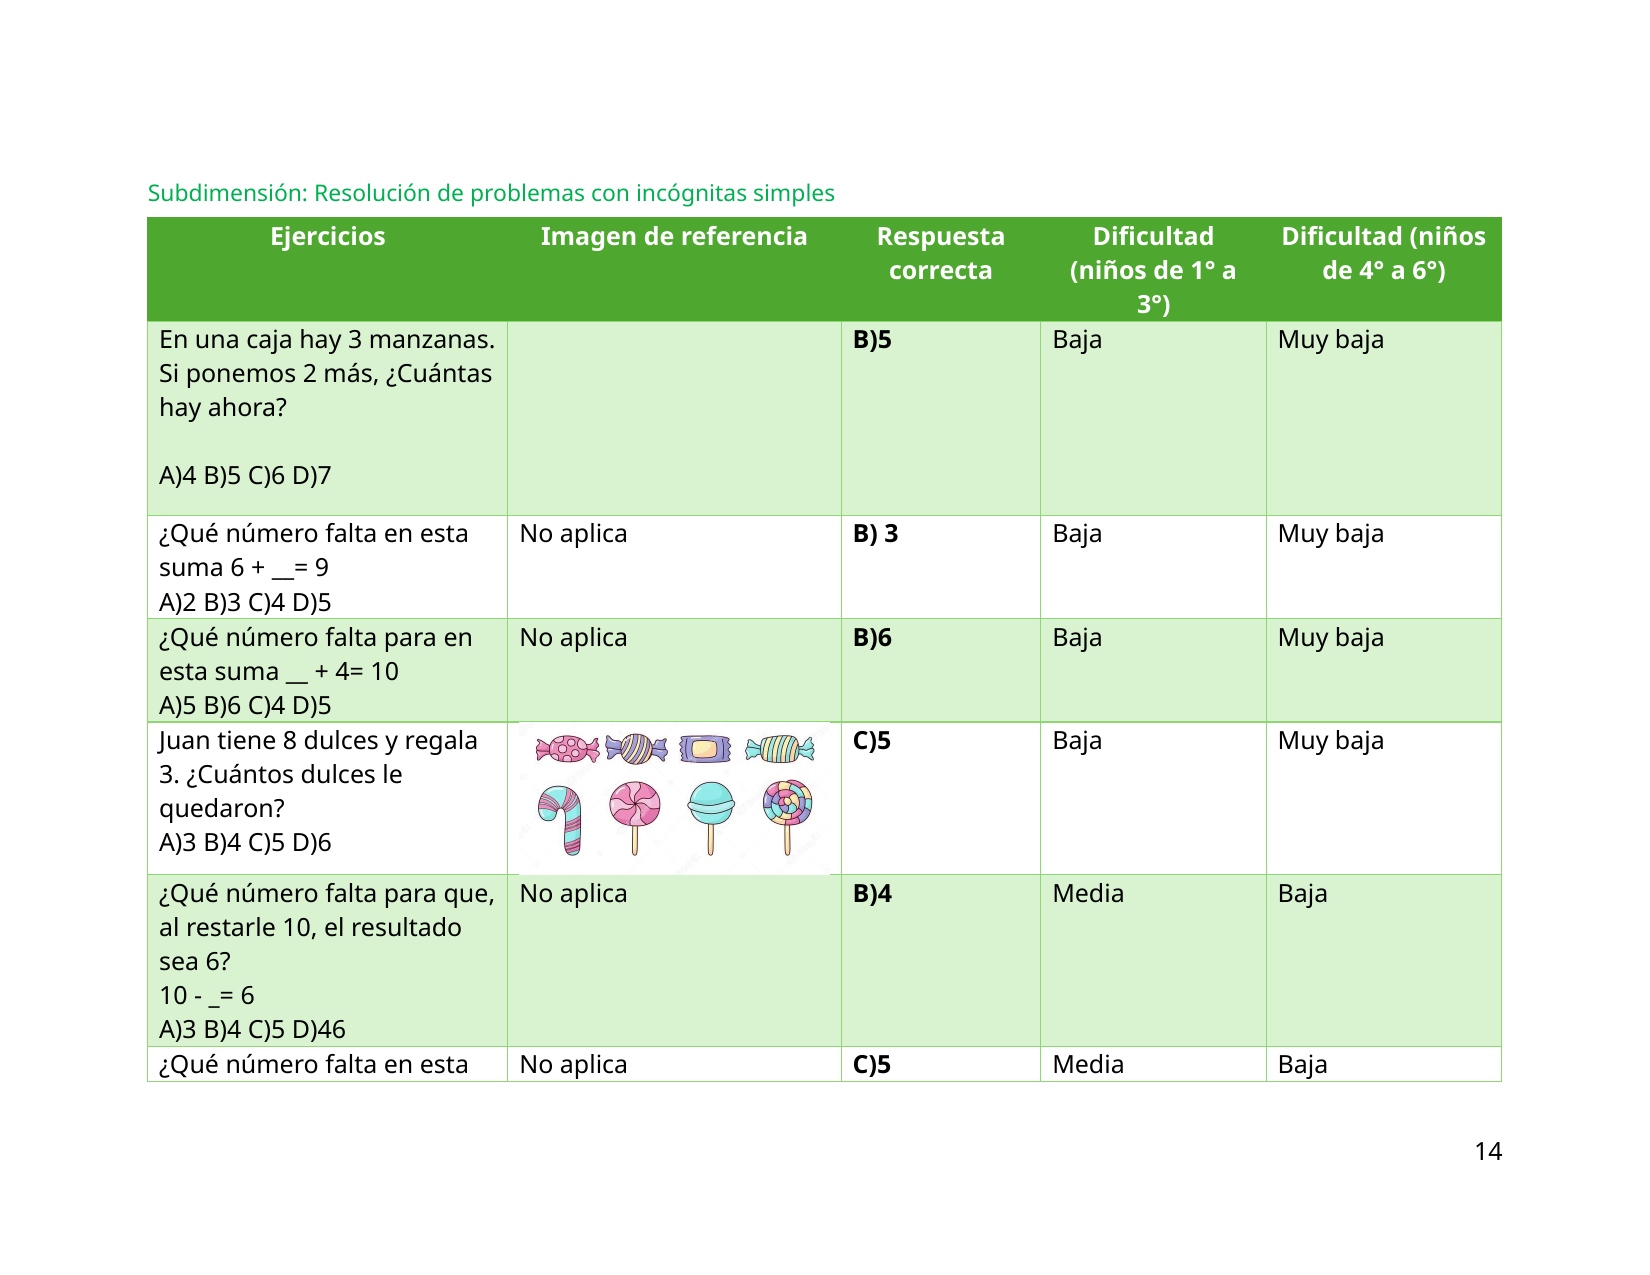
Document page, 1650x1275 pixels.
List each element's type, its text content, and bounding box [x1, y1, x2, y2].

table_cell ¿Qué número falta para en esta suma __ + 4= 10 A)5 B)6 C)4 D)5 [148, 619, 507, 721]
table_cell Baja [1041, 619, 1266, 721]
table_cell Muy baja [1267, 723, 1501, 874]
table_cell C)5 [842, 723, 1040, 874]
table_cell Media [1041, 1047, 1266, 1081]
table_cell B)5 [842, 322, 1040, 515]
table_cell No aplica [508, 1047, 841, 1081]
table_cell Juan tiene 8 dulces y regala 3. ¿Cuántos dulces le quedaron? A)3 B)4 C)5 D)6 [148, 723, 507, 874]
table_cell No aplica [508, 875, 841, 1046]
table_cell Baja [1267, 1047, 1501, 1081]
subtitle Subdimensión: Resolución de problemas con incógnitas simples [148, 177, 1502, 208]
table_cell Muy baja [1267, 619, 1501, 721]
table_cell [508, 322, 841, 515]
picture [519, 722, 830, 875]
table_cell C)5 [842, 1047, 1040, 1081]
table_cell En una caja hay 3 manzanas. Si ponemos 2 más, ¿Cuántas hay ahora? A)4 B)5 C)6 D)7 [148, 322, 507, 515]
table_cell Baja [1041, 322, 1266, 515]
table_header Ejercicios [148, 218, 507, 321]
table_cell [830, 723, 841, 874]
table_header Imagen de referencia [508, 218, 841, 321]
table_cell Baja [1041, 516, 1266, 618]
table_cell B) 3 [842, 516, 1040, 618]
table_cell ¿Qué número falta para que, al restarle 10, el resultado sea 6? 10 - _= 6 A)3 B)4 C)5 D)46 [148, 875, 507, 1046]
table_cell No aplica [508, 619, 841, 721]
table_cell Baja [1267, 875, 1501, 1046]
table_header Dificultad (niños de 1° a 3°) [1041, 218, 1266, 321]
table_header Dificultad (niños de 4° a 6°) [1267, 218, 1501, 321]
table_cell B)6 [842, 619, 1040, 721]
table_cell ¿Qué número falta en esta suma 6 + __= 9 A)2 B)3 C)4 D)5 [148, 516, 507, 618]
table_cell Media [1041, 875, 1266, 1046]
table_cell Muy baja [1267, 516, 1501, 618]
table_cell Baja [1041, 723, 1266, 874]
table_cell ¿Qué número falta en esta [148, 1047, 507, 1081]
table_cell B)4 [842, 875, 1040, 1046]
table_header Respuesta correcta [842, 218, 1040, 321]
table_cell Muy baja [1267, 322, 1501, 515]
table_cell No aplica [508, 516, 841, 618]
table_cell [508, 723, 519, 874]
